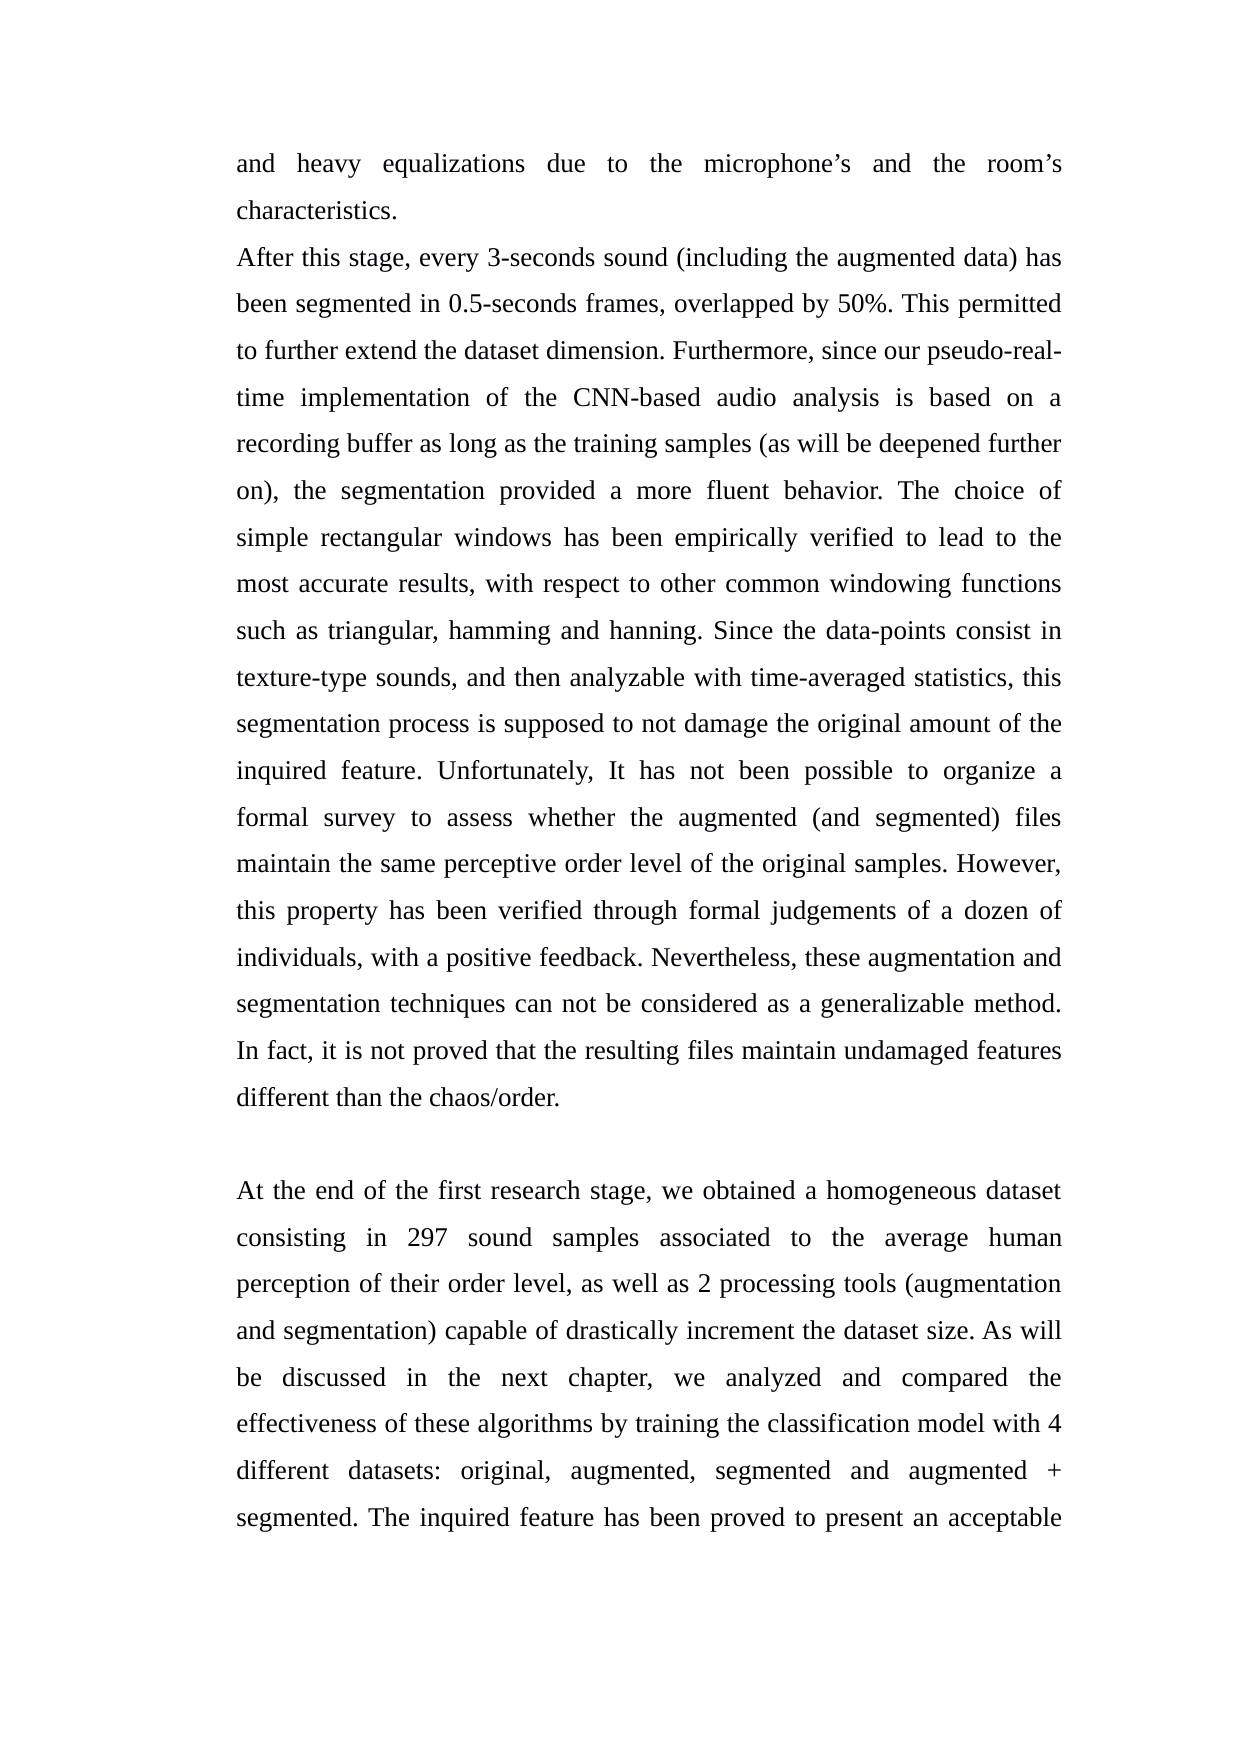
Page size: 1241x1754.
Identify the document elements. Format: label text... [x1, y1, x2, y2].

text At the end of the first research stage, we obtained a homogeneous dataset consisting in 297 sound samples associated to the average human perception of their order level, as well as 2 processing tools (augmentation and segmentation) capable of drastically increment the dataset size. As will be discussed in the next chapter, we analyzed and compared the effectiveness of these algorithms by training the classification model with 4 different datasets: original, augmented, segmented and augmented + segmented. The inquired feature has been proved to present an acceptable [236, 1174, 1063, 1532]
text and heavy equalizations due to the microphone’s and the room’s characteristics. [236, 148, 1063, 225]
text After this stage, every 3-seconds sound (including the augmented data) has been segmented in 0.5-seconds frames, overlapped by 50%. This permitted to further extend the dataset dimension. Furthermore, since our pseudo-real-time implementation of the CNN-based audio analysis is based on a recording buffer as long as the training samples (as will be deepened further on), the segmentation provided a more fluent behavior. The choice of simple rectangular windows has been empirically verified to lead to the most accurate results, with respect to other common windowing functions such as triangular, hamming and hanning. Since the data-points consist in texture-type sounds, and then analyzable with time-averaged statistics, this segmentation process is supposed to not damage the original amount of the inquired feature. Unfortunately, It has not been possible to organize a formal survey to assess whether the augmented (and segmented) files maintain the same perceptive order level of the original samples. However, this property has been verified through formal judgements of a dozen of individuals, with a positive feedback. Nevertheless, these augmentation and segmentation techniques can not be considered as a generalizable method. In fact, it is not proved that the resulting files maintain undamaged features different than the chaos/order. [236, 241, 1063, 1112]
